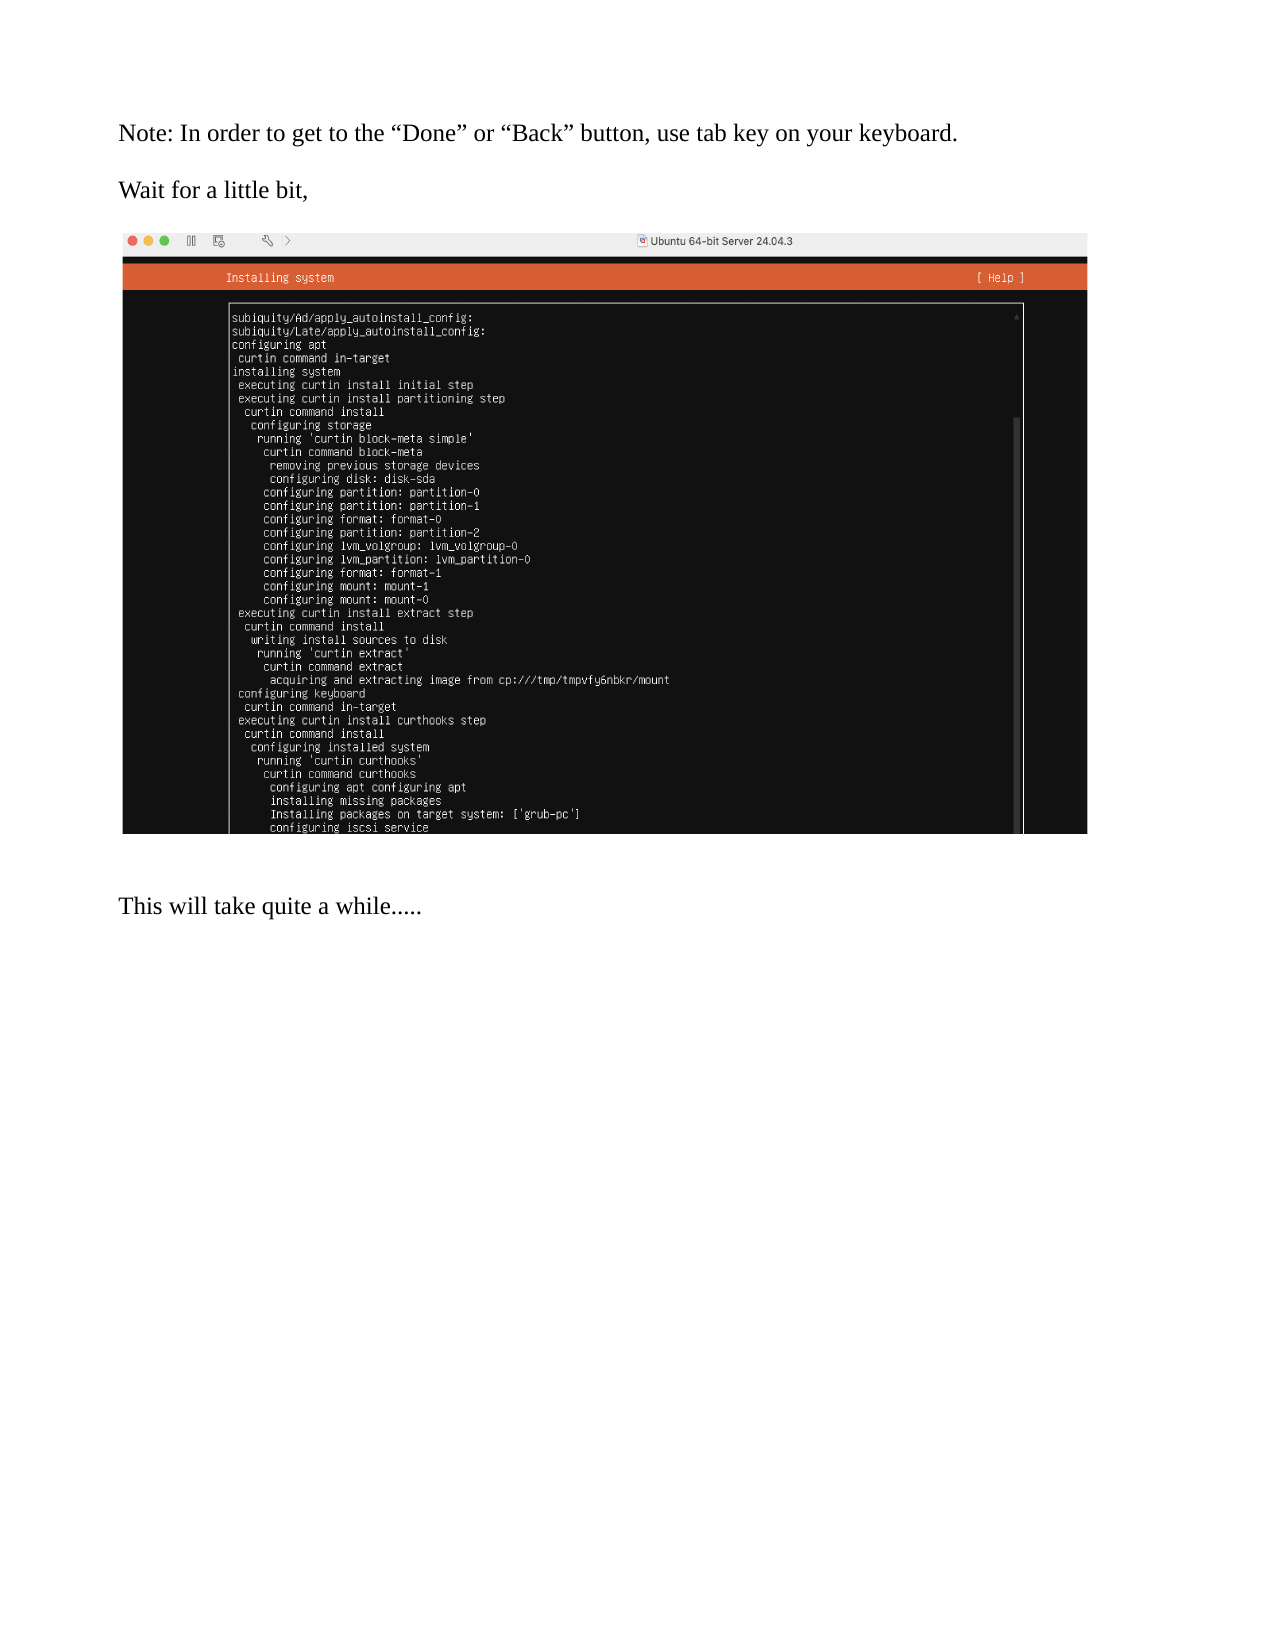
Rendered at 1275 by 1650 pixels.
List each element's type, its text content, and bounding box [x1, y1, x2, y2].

picture [122, 233, 1088, 834]
text Note: In order to get to the “Done” or “Back” button, use tab key on your keyboard. [118, 118, 1157, 147]
text This will take quite a while..... [118, 891, 1157, 920]
text Wait for a little bit, [118, 176, 1157, 204]
